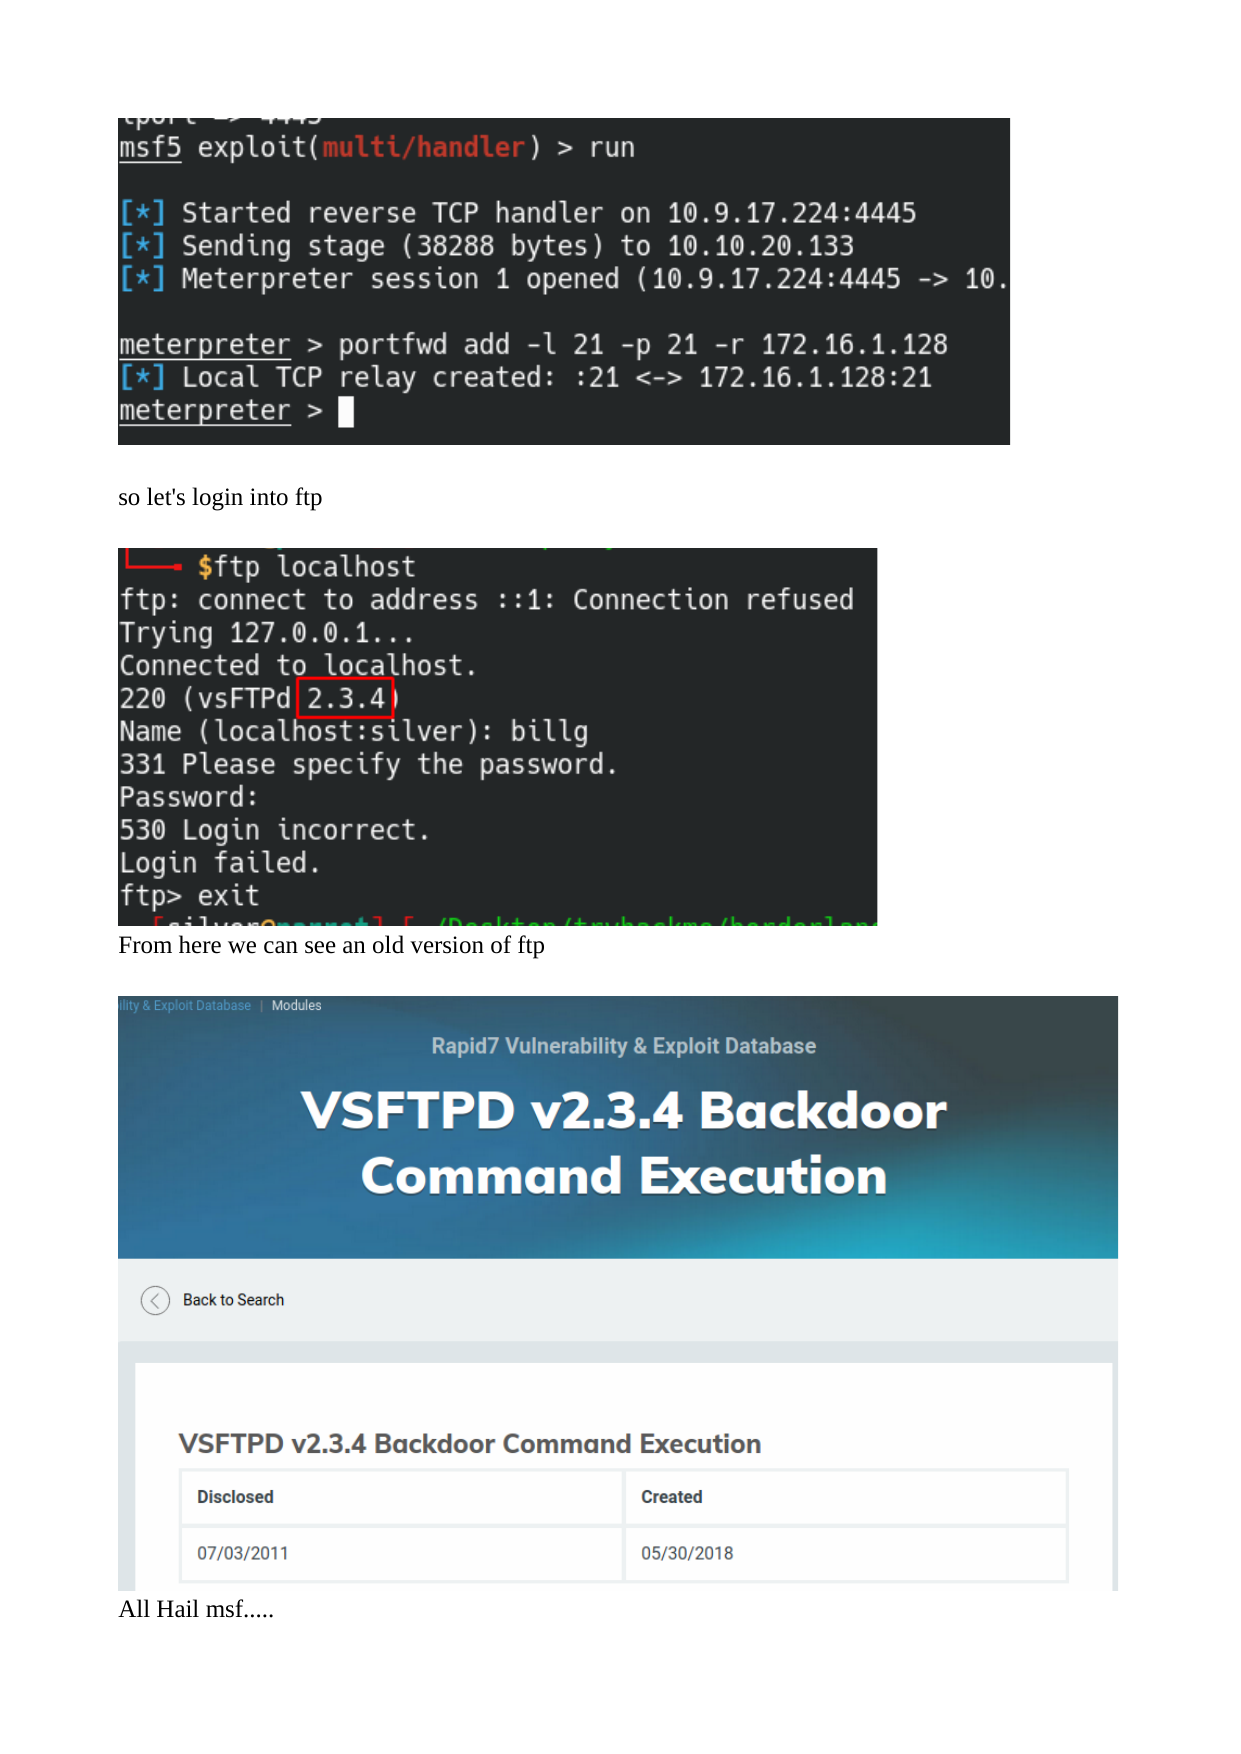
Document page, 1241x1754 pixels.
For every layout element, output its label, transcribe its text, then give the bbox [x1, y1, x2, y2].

text All Hail msf..... [118, 1594, 1122, 1623]
picture [118, 118, 1011, 445]
text so let's login into ftp [118, 482, 1122, 511]
picture [118, 996, 1119, 1591]
picture [118, 548, 878, 926]
text From here we can see an old version of ftp [118, 930, 1122, 959]
